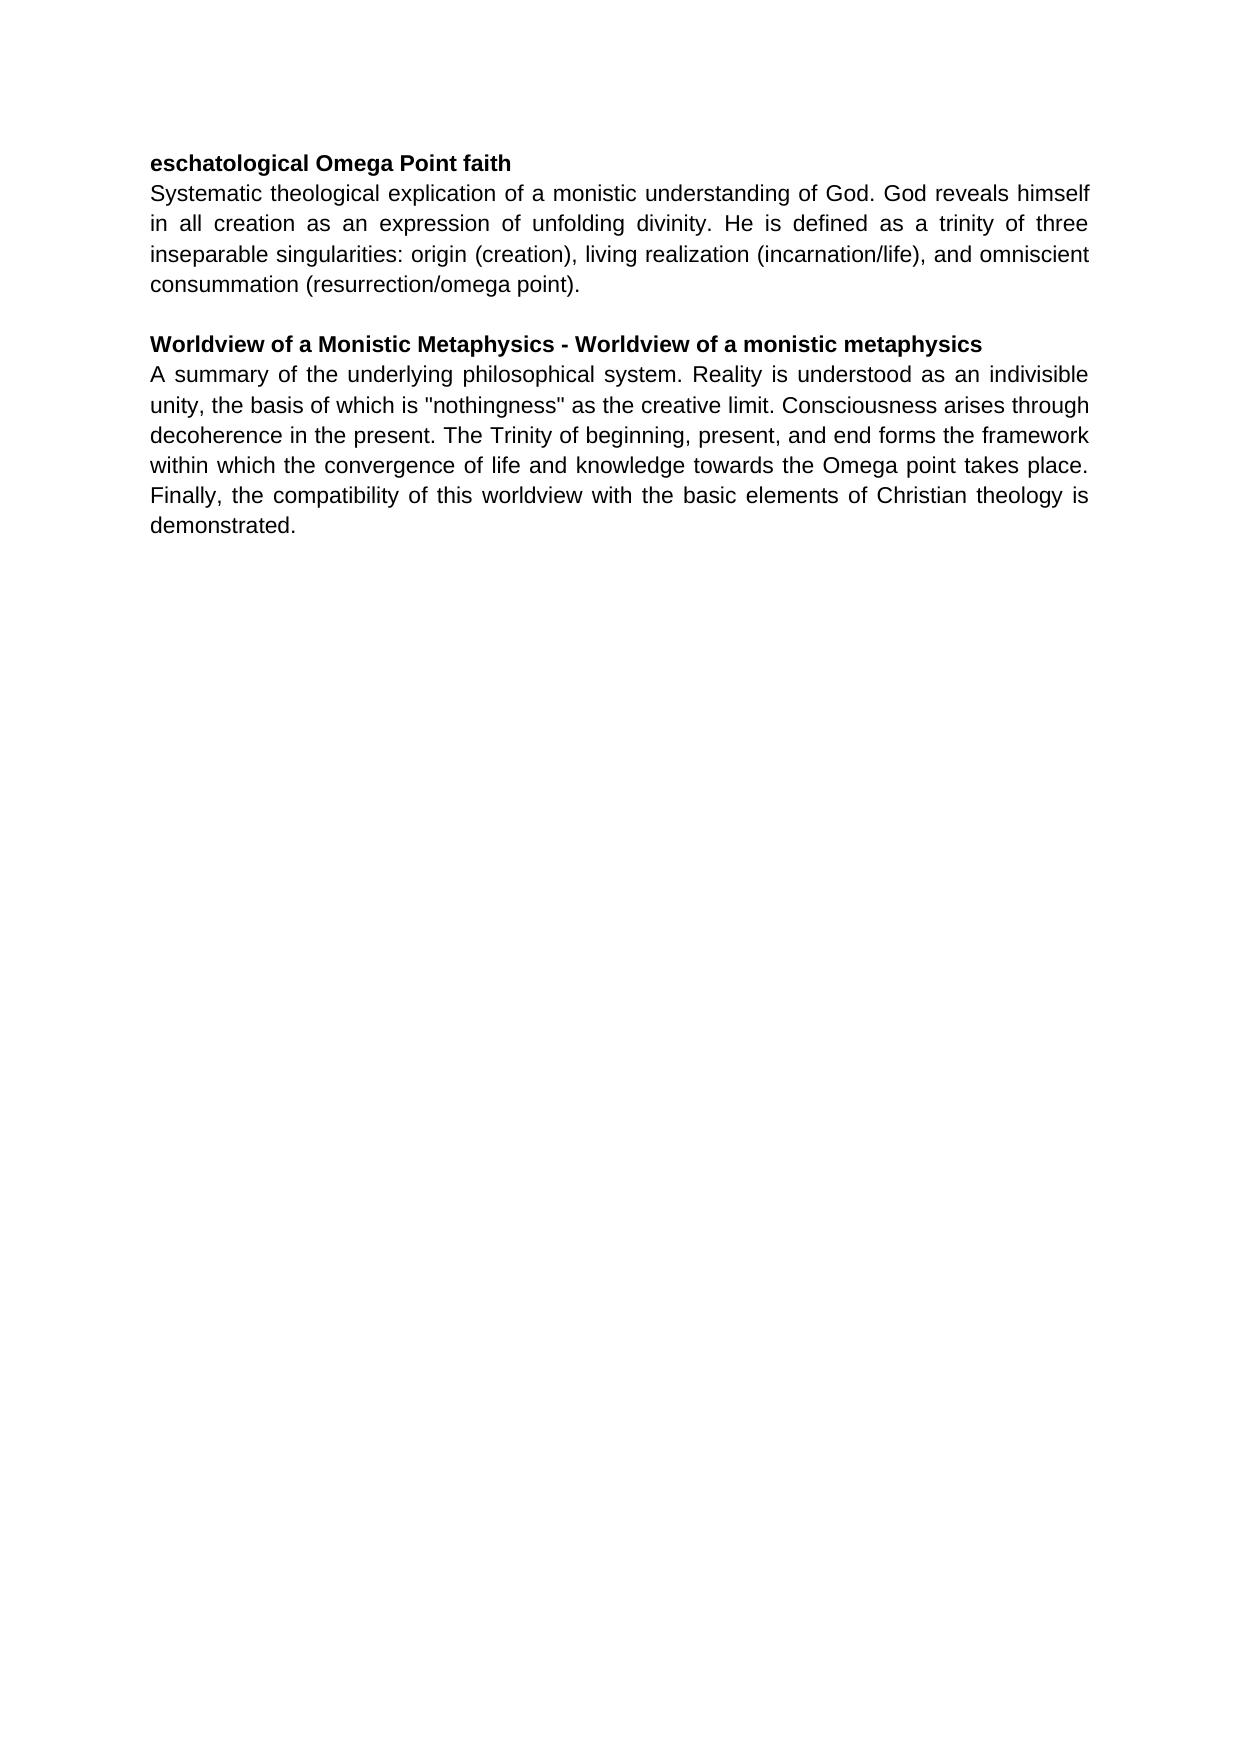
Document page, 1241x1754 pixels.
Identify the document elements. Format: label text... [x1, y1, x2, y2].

text Systematic theological explication of a monistic understanding of God. God reveals himself in all creation as an expression of unfolding divinity. He is defined as a trinity of three inseparable singularities: origin (creation), living realization (incarnation/life), and omniscient consummation (resurrection/omega point). [150, 180, 1090, 297]
text eschatological Omega Point faith [150, 150, 1090, 176]
text Worldview of a Monistic Metaphysics - Worldview of a monistic metaphysics [150, 331, 1090, 358]
text A summary of the underlying philosophical system. Reality is understood as an indivisible unity, the basis of which is "nothingness" as the creative limit. Consciousness arises through decoherence in the present. The Trinity of beginning, present, and end forms the framework within which the convergence of life and knowledge towards the Omega point takes place. Finally, the compatibility of this worldview with the basic elements of Christian theology is demonstrated. [150, 361, 1090, 539]
